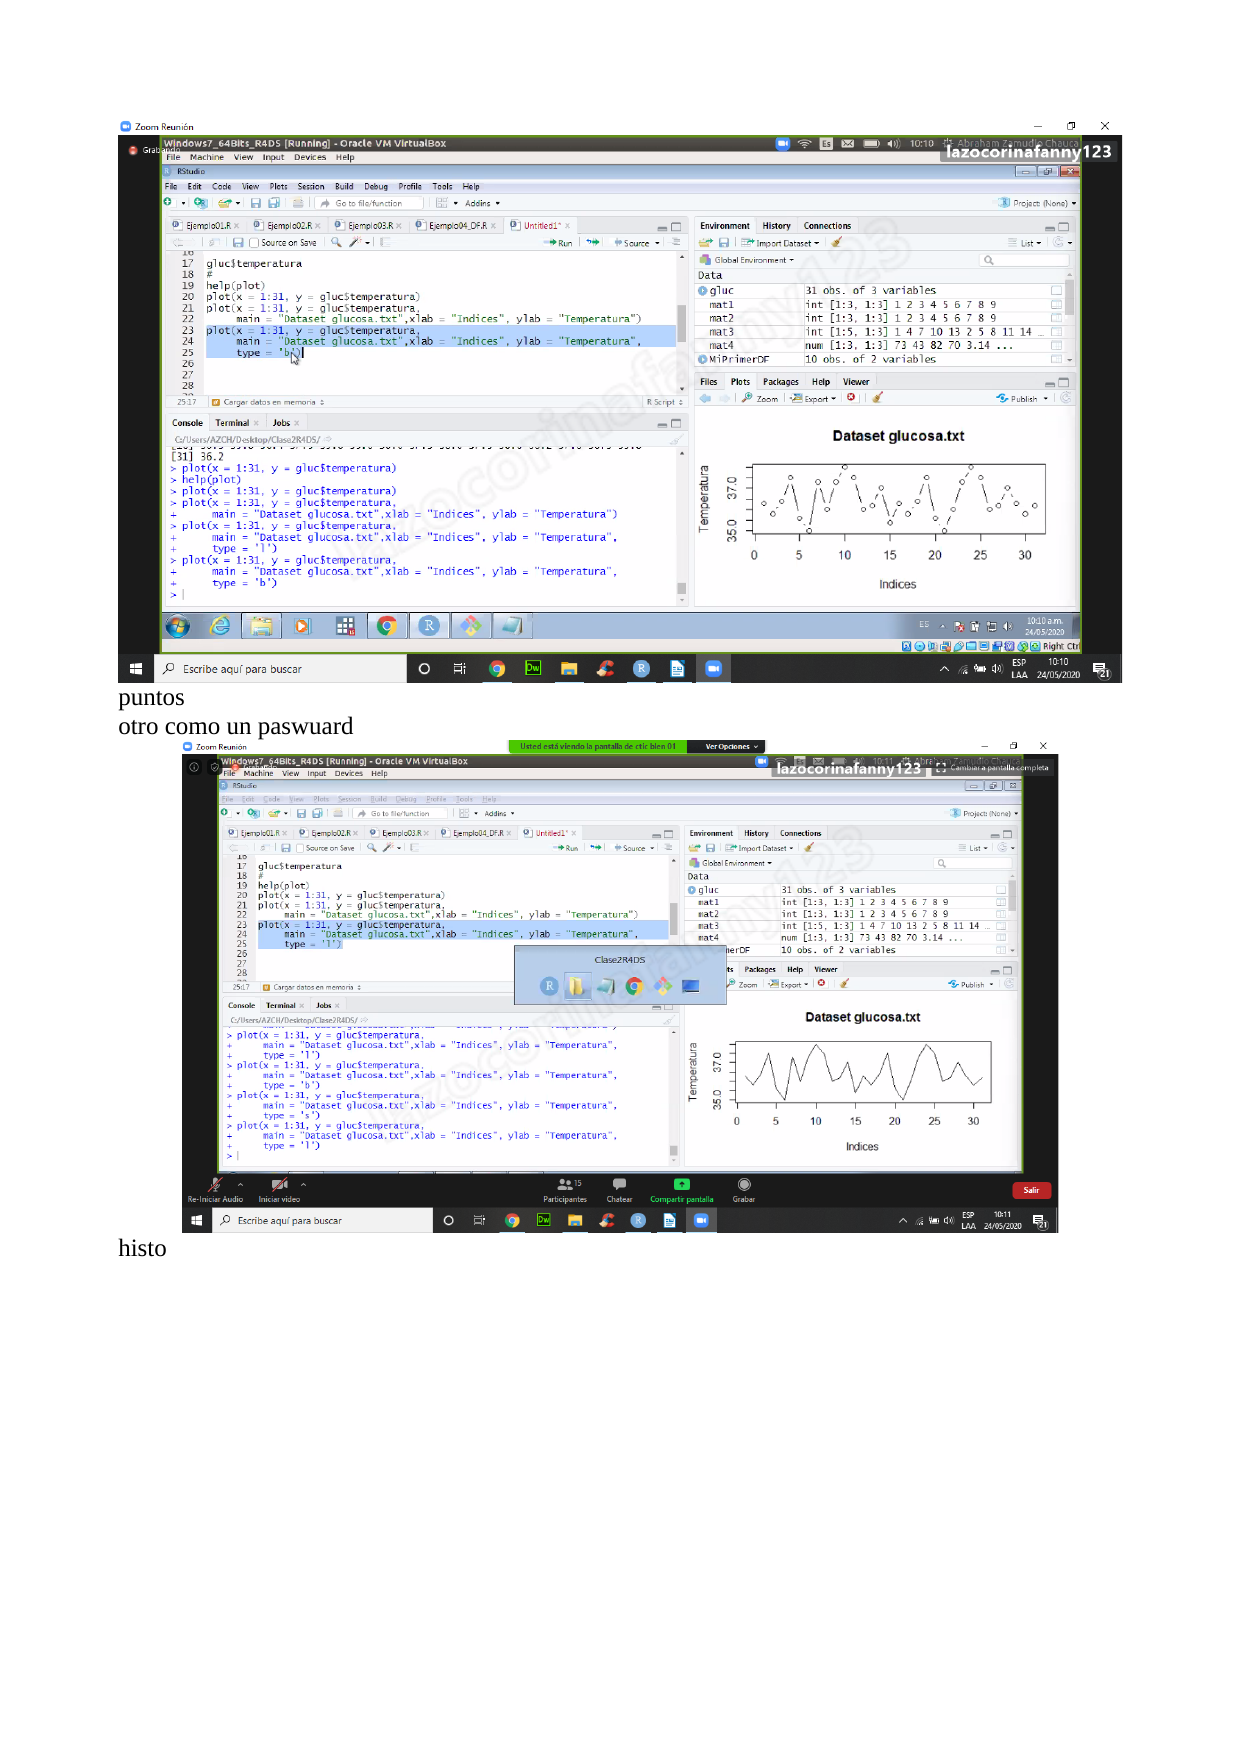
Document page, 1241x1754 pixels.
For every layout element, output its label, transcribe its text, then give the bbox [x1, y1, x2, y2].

text puntos [118, 683, 1122, 711]
text otro como un paswuard [118, 711, 1122, 740]
text histo [118, 740, 1122, 1261]
picture [182, 740, 1059, 1233]
picture [118, 118, 1123, 683]
